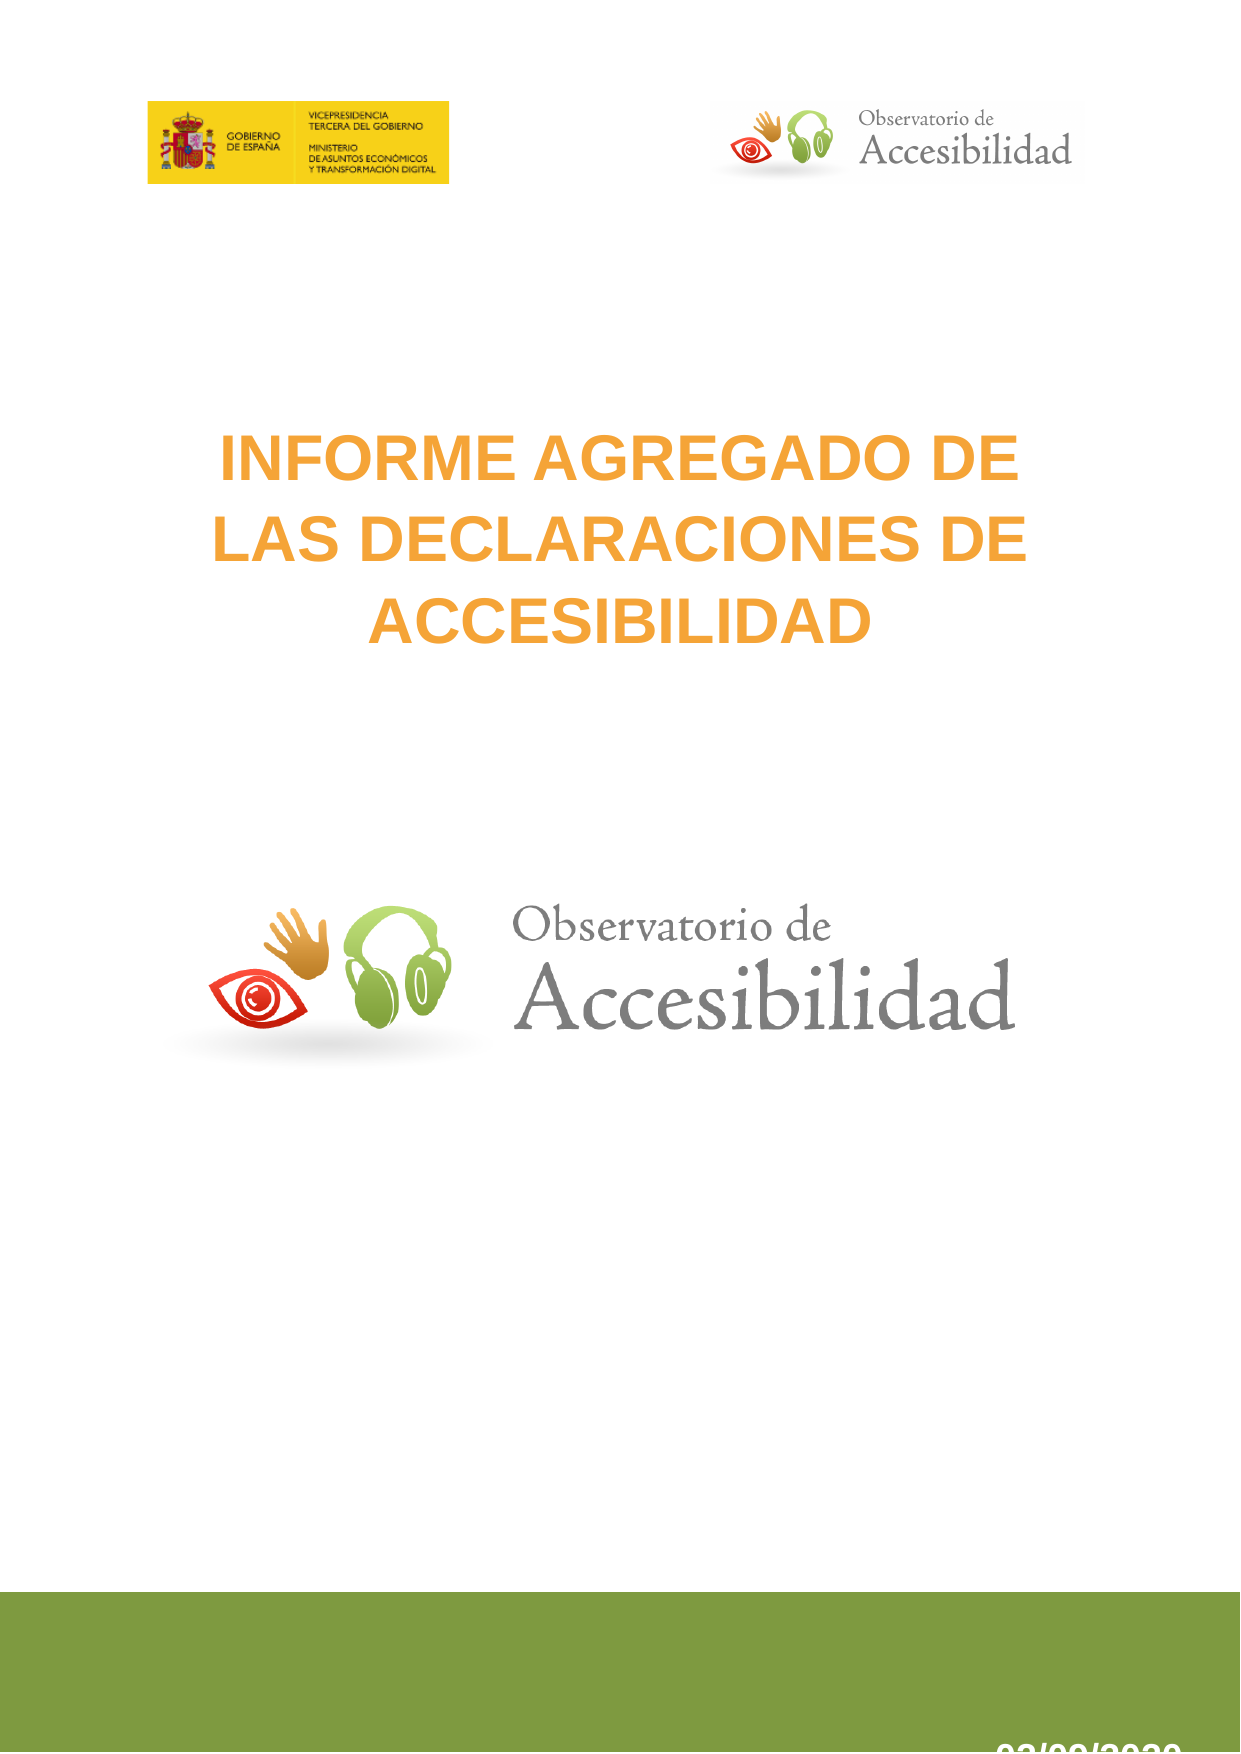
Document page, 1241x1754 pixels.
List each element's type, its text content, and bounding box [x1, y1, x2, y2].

picture [147, 101, 450, 184]
text 02/09/2020 [0, 1735, 1193, 1752]
picture [147, 864, 1167, 1088]
picture [710, 101, 1086, 184]
text INFORME AGREGADO DE LAS DECLARACIONES DE ACCESIBILIDAD [148, 420, 1092, 657]
